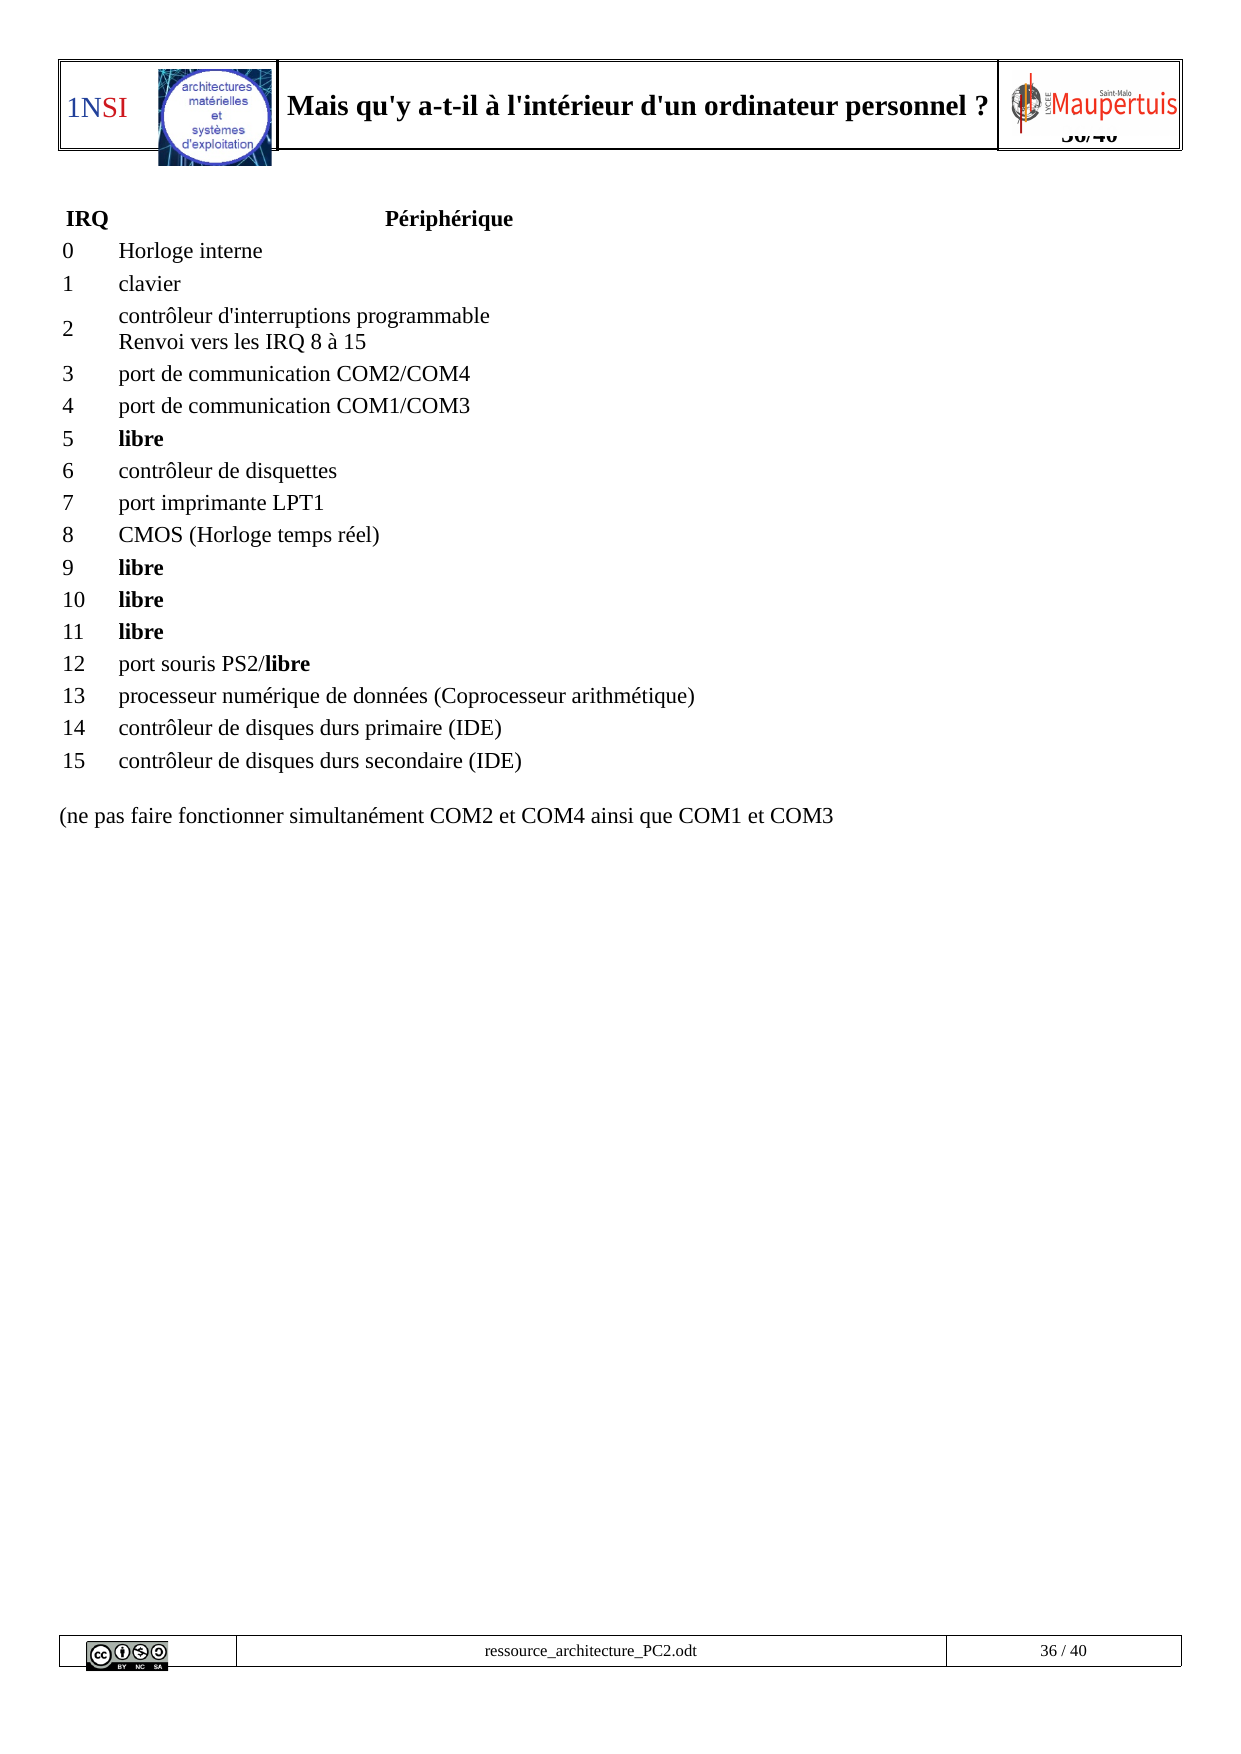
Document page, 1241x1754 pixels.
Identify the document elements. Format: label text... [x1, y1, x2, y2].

picture [1011, 70, 1179, 136]
table_cell 12 [59, 647, 115, 679]
table_header Périphérique [115, 203, 782, 234]
table_cell libre [115, 422, 782, 454]
table_cell 5 [59, 422, 115, 454]
table_cell contrôleur de disques durs secondaire (IDE) [115, 744, 782, 776]
table_cell libre [115, 551, 782, 583]
table_header IRQ [59, 203, 115, 234]
table_cell port de communication COM2/COM4 [115, 358, 782, 390]
table_cell contrôleur de disquettes [115, 454, 782, 486]
table_cell libre [115, 615, 782, 647]
table_cell contrôleur d'interruptions programmable Renvoi vers les IRQ 8 à 15 [115, 299, 782, 357]
table_cell 0 [59, 235, 115, 267]
table_cell 14 [59, 712, 115, 744]
table_cell Horloge interne [115, 235, 782, 267]
table_cell 9 [59, 551, 115, 583]
table_cell 4 [59, 390, 115, 422]
table_cell 15 [59, 744, 115, 776]
table_cell port de communication COM1/COM3 [115, 390, 782, 422]
picture [158, 69, 272, 166]
table_cell 3 [59, 358, 115, 390]
table_cell 10 [59, 583, 115, 615]
table_cell CMOS (Horloge temps réel) [115, 519, 782, 551]
table_cell port imprimante LPT1 [115, 486, 782, 518]
table_cell contrôleur de disques durs primaire (IDE) [115, 712, 782, 744]
table_cell 8 [59, 519, 115, 551]
table_cell 13 [59, 679, 115, 712]
table_cell 1 [59, 267, 115, 299]
table_cell 11 [59, 615, 115, 647]
table_cell libre [115, 583, 782, 615]
table_cell clavier [115, 267, 782, 299]
table_cell 7 [59, 486, 115, 518]
table_cell processeur numérique de données (Coprocesseur arithmétique) [115, 679, 782, 712]
table_cell 6 [59, 454, 115, 486]
table_cell port souris PS2/libre [115, 647, 782, 679]
picture [86, 1641, 169, 1672]
text (ne pas faire fonctionner simultanément COM2 et COM4 ainsi que COM1 et COM3 [59, 802, 1181, 829]
table_cell 2 [59, 299, 115, 357]
